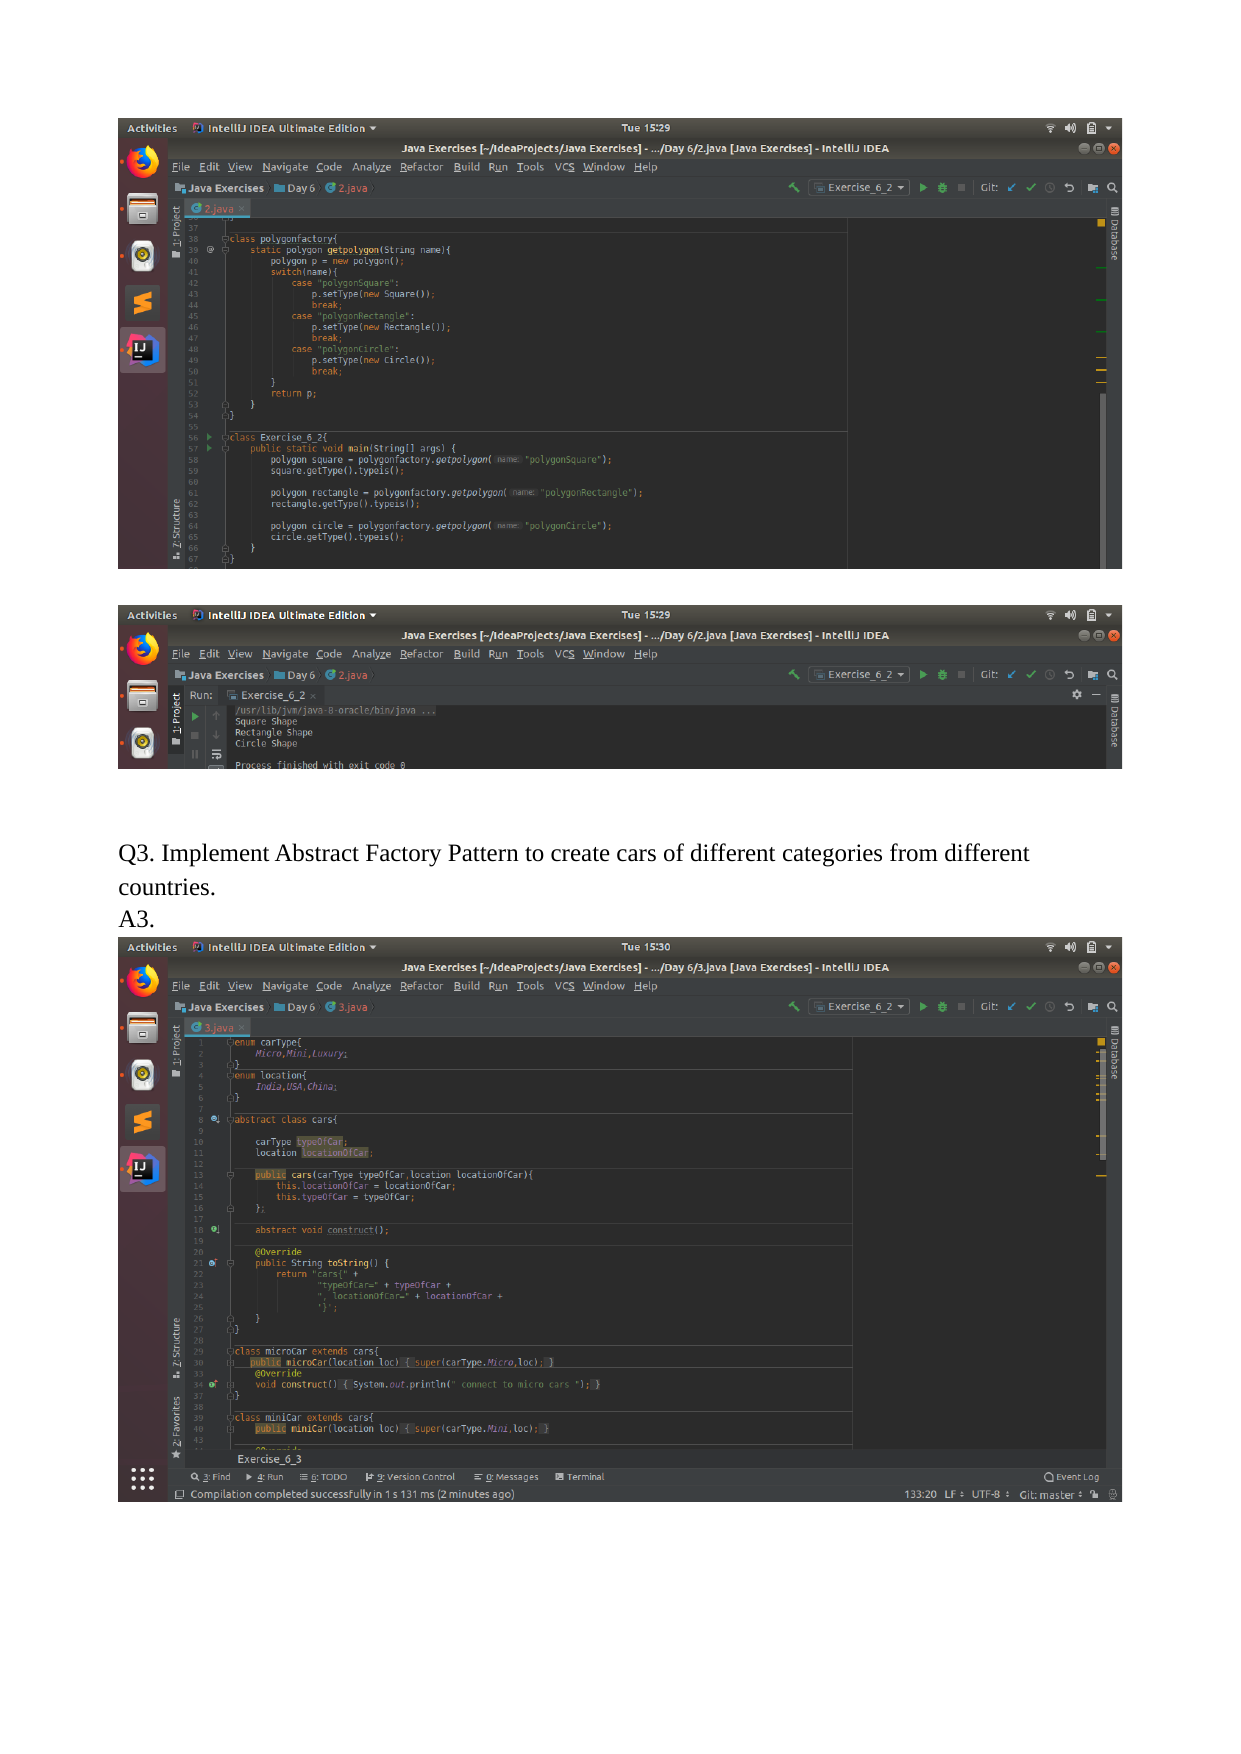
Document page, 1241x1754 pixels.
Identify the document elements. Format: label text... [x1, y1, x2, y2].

picture [118, 118, 1123, 569]
text Q3. Implement Abstract Factory Pattern to create cars of different categories from different countries. [118, 838, 1122, 900]
text A3. [118, 904, 1122, 933]
picture [118, 937, 1123, 1502]
